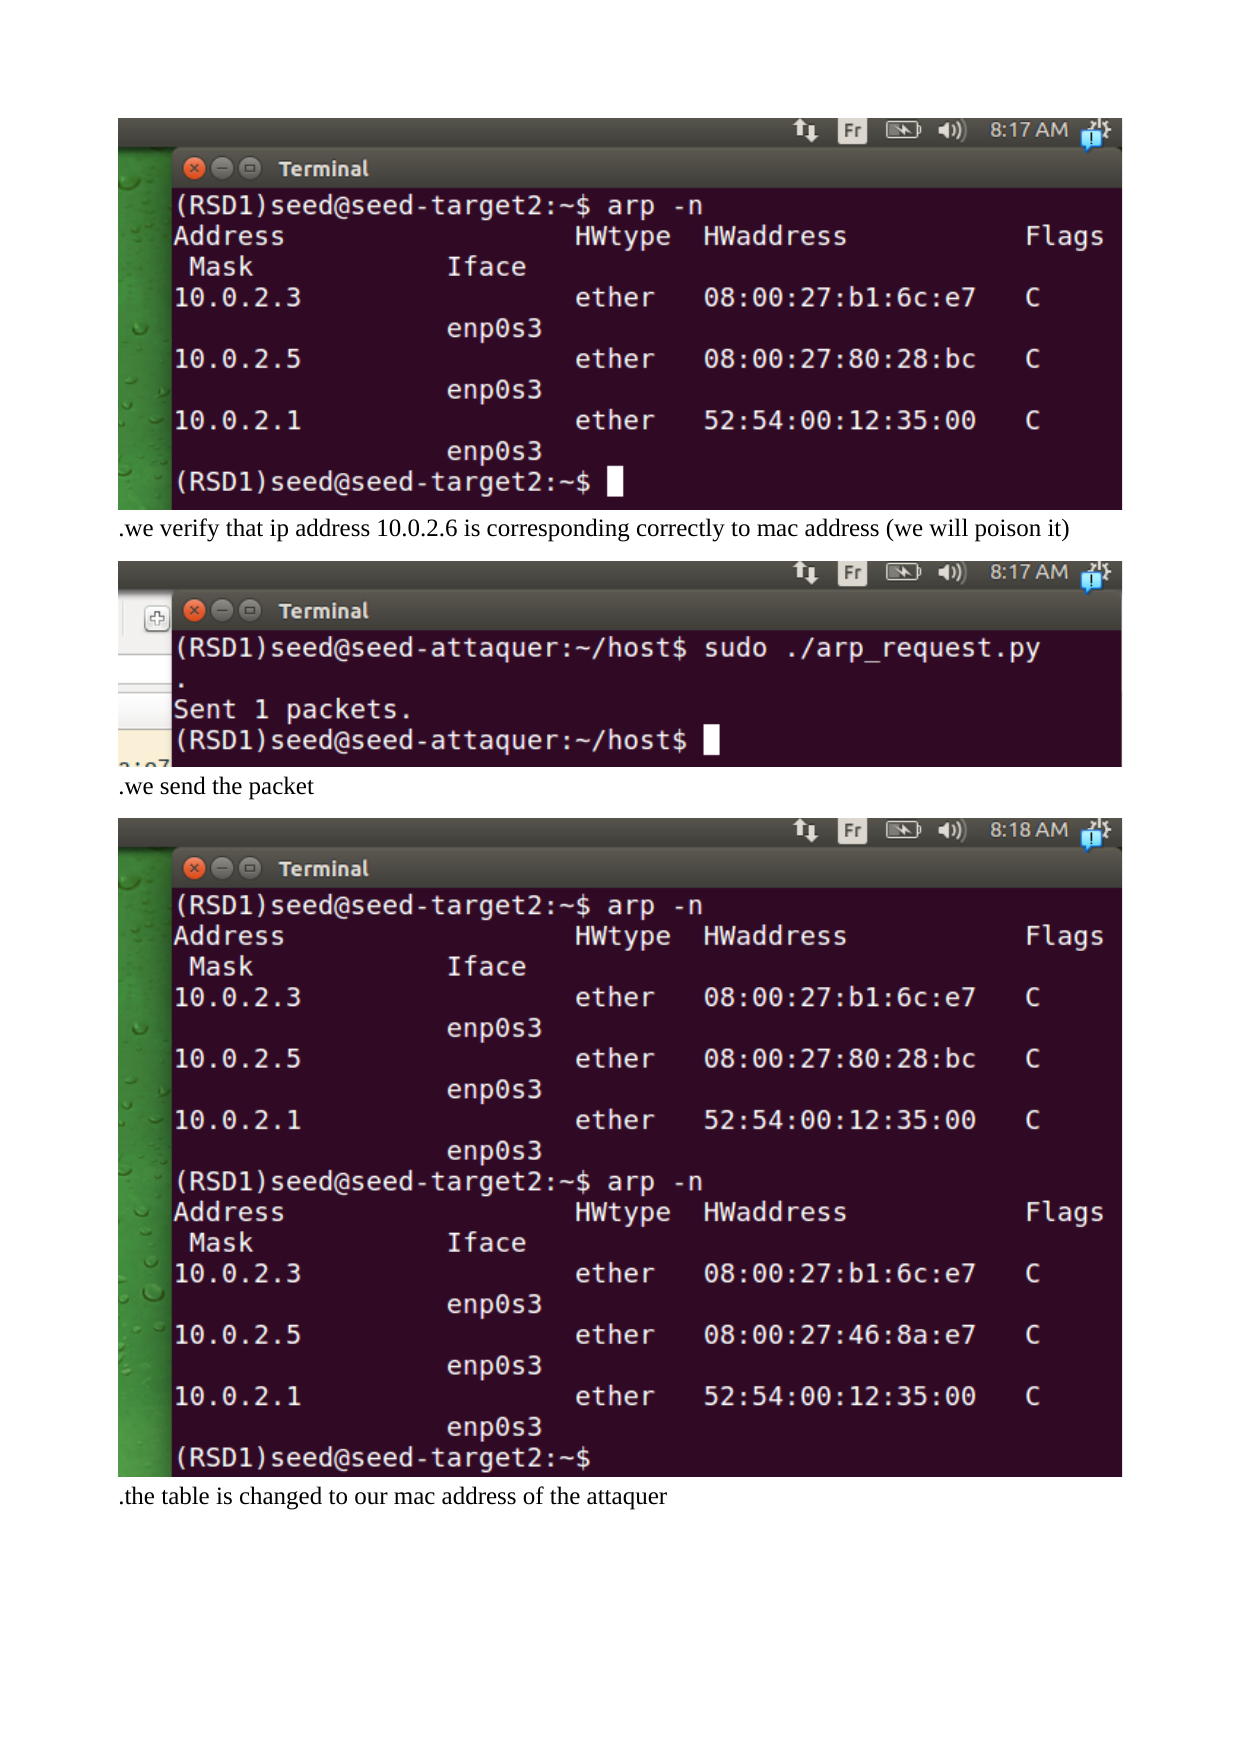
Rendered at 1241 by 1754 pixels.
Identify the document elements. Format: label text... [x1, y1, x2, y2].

picture [118, 118, 1123, 510]
picture [118, 818, 1123, 1477]
text .we send the packet [118, 767, 1122, 800]
text .we verify that ip address 10.0.2.6 is corresponding correctly to mac address (we will poison it) [118, 510, 1122, 542]
picture [118, 561, 1123, 767]
text .the table is changed to our mac address of the attaquer [118, 1477, 1122, 1510]
